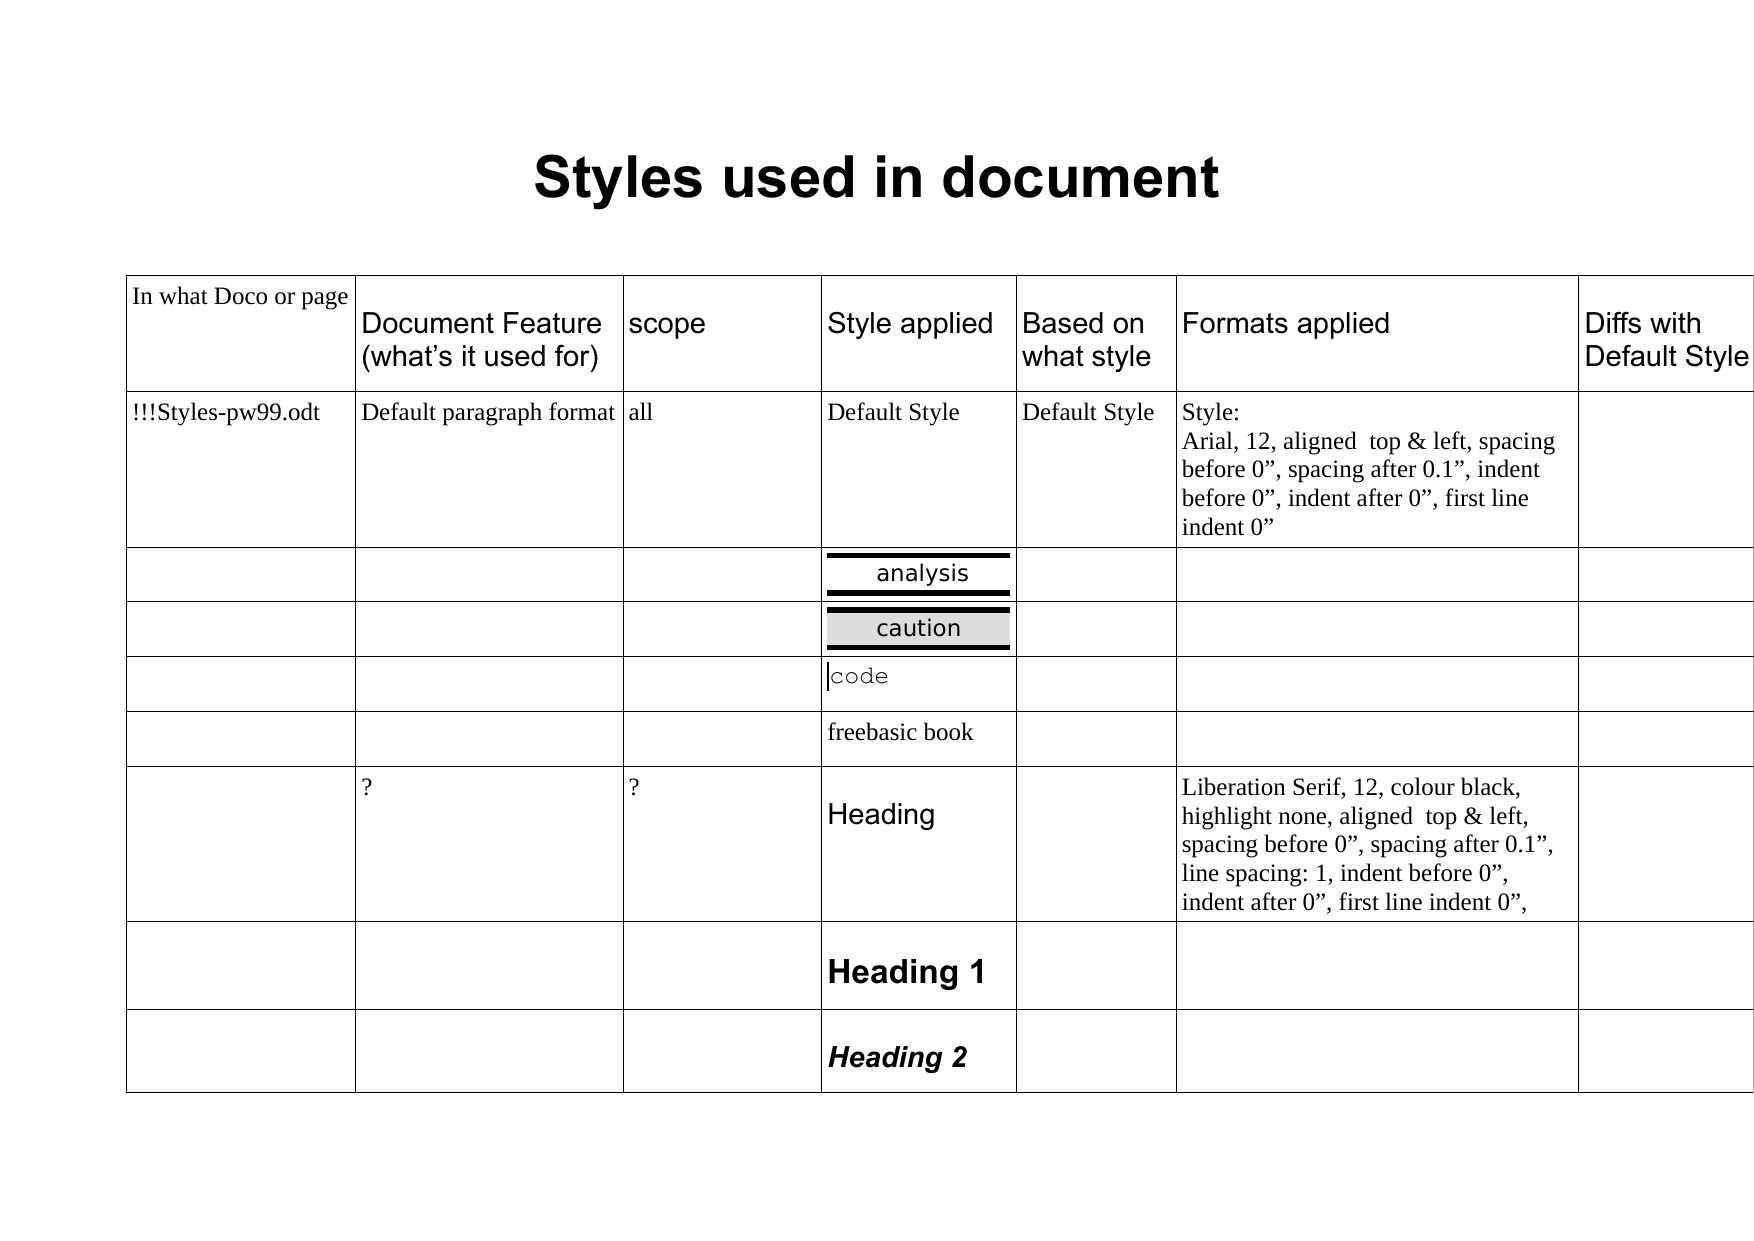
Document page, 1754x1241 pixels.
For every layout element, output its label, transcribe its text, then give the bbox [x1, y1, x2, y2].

table_header Formats applied [1177, 276, 1578, 391]
table_cell Default Style [822, 392, 1016, 547]
table_cell [624, 1010, 821, 1092]
table_cell Default Style [1017, 392, 1176, 547]
table_cell [356, 602, 623, 656]
table_cell [356, 1010, 623, 1092]
table_cell freebasic book [822, 712, 1016, 766]
table_cell Heading [822, 767, 1016, 921]
table_cell [356, 922, 623, 1009]
table_cell Heading 2 [822, 1010, 1016, 1092]
table_header Style applied [822, 276, 1016, 391]
table_cell [127, 712, 355, 766]
table_cell [1017, 548, 1176, 601]
table_cell [356, 548, 623, 601]
table_header In what Doco or page [127, 276, 355, 391]
table_cell ? [356, 767, 623, 921]
table_cell [1579, 922, 1753, 1009]
table_cell [1017, 767, 1176, 921]
table_cell [1579, 767, 1753, 921]
table_cell [624, 548, 821, 601]
table_cell [1177, 602, 1578, 656]
table_header Document Feature (what’s it used for) [356, 276, 623, 391]
table_cell [127, 657, 355, 711]
table_cell [1579, 657, 1753, 711]
table_cell [1017, 657, 1176, 711]
table_cell [624, 657, 821, 711]
table_cell [1177, 657, 1578, 711]
table_cell Default paragraph format [356, 392, 623, 547]
table_cell [1579, 1010, 1753, 1092]
table_cell [127, 922, 355, 1009]
table_cell [1017, 922, 1176, 1009]
table_cell code [822, 657, 1016, 711]
table_cell [624, 602, 821, 656]
table_cell [1017, 1010, 1176, 1092]
table_cell [624, 922, 821, 1009]
table_cell [127, 1010, 355, 1092]
table_cell analysis [822, 548, 1016, 601]
table_cell [127, 767, 355, 921]
table_cell !!!Styles-pw99.odt [127, 392, 355, 547]
table_cell [1177, 1010, 1578, 1092]
table_cell [127, 548, 355, 601]
table_cell caution [822, 602, 1016, 656]
table_cell [1579, 392, 1753, 547]
table_cell Heading 1 [822, 922, 1016, 1009]
table_cell Style: Arial, 12, aligned top & left, spacing before 0”, spacing after 0.1”, indent before 0”, indent after 0”, first line indent 0” [1177, 392, 1578, 547]
table_cell all [624, 392, 821, 547]
table_header Based on what style [1017, 276, 1176, 391]
table_cell [1177, 712, 1578, 766]
title Styles used in document [118, 143, 1635, 210]
table_cell [624, 712, 821, 766]
table_cell [356, 657, 623, 711]
table_cell [1017, 712, 1176, 766]
table_cell ? [624, 767, 821, 921]
table_cell [1579, 548, 1753, 601]
table_cell [1579, 712, 1753, 766]
table_header scope [624, 276, 821, 391]
table_cell [1017, 602, 1176, 656]
table_cell [1579, 602, 1753, 656]
table_header Diffs with Default Style [1579, 276, 1753, 391]
table_cell [1177, 548, 1578, 601]
table_cell [356, 712, 623, 766]
table_cell Liberation Serif, 12, colour black, highlight none, aligned top & left, spacing before 0”, spacing after 0.1”, line spacing: 1, indent before 0”, indent after 0”, first line indent 0”, [1177, 767, 1578, 921]
table_cell [1177, 922, 1578, 1009]
table_cell [127, 602, 355, 656]
